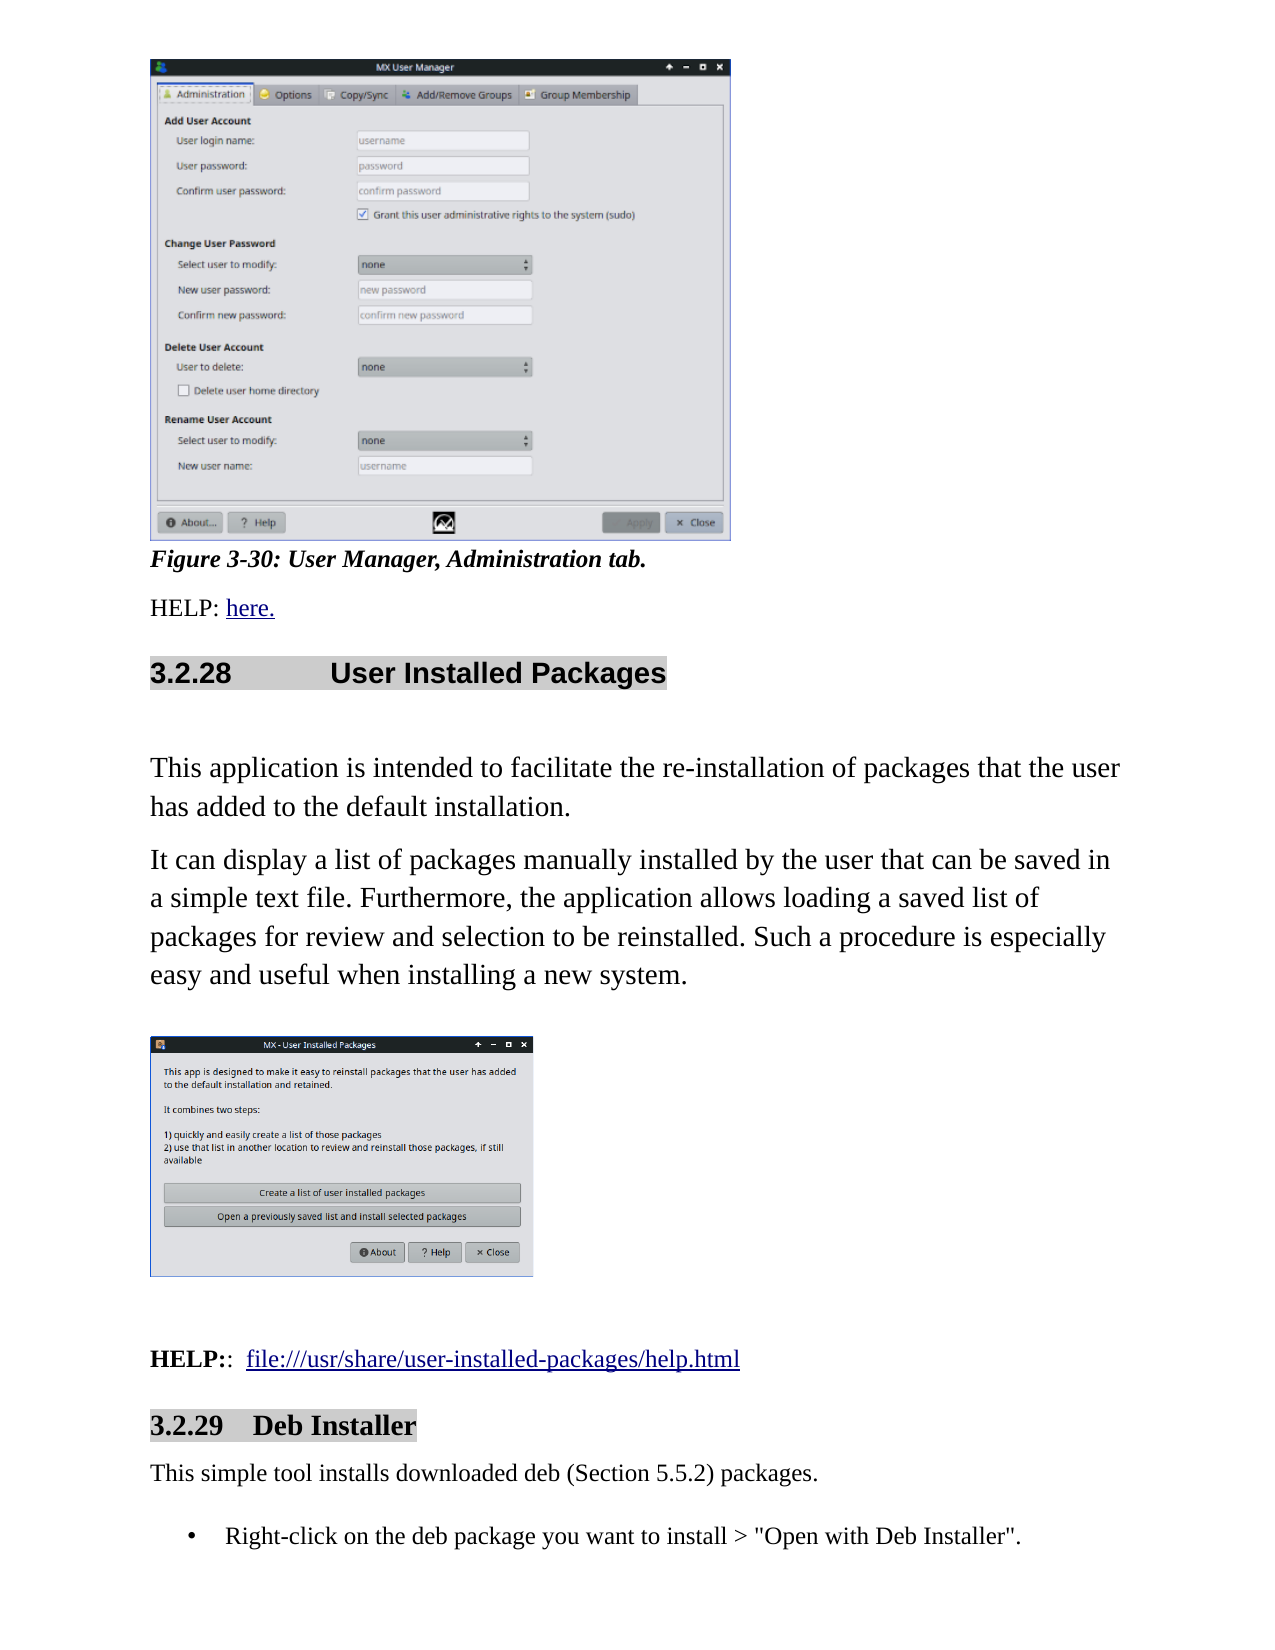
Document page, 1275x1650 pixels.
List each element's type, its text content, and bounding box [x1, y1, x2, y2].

subtitle 3.2.28 User Installed Packages [667, 656, 1125, 690]
picture [150, 59, 731, 541]
picture [150, 1036, 534, 1277]
text This simple tool installs downloaded deb (Section 5.5.2) packages. [150, 1458, 1125, 1487]
text This application is intended to facilitate the re-installation of packages that the user has added to the default installation. [150, 750, 1125, 822]
subtitle 3.2.29 Deb Installer [150, 1408, 1125, 1442]
text It can display a list of packages manually installed by the user that can be saved in a simple text file. Furthermore, the application allows loading a saved list of packages for review and selection to be reinstalled. Such a procedure is especially easy and useful when installing a new system. [150, 842, 1125, 991]
text HELP:: file:///usr/share/user-installed-packages/help.html [150, 1344, 1125, 1373]
text Figure 3-30: User Manager, Administration tab. [150, 59, 1125, 573]
list Right-click on the deb package you want to install > "Open with Deb Installer". [187, 1521, 1125, 1550]
text HELP: here. [150, 593, 1125, 622]
